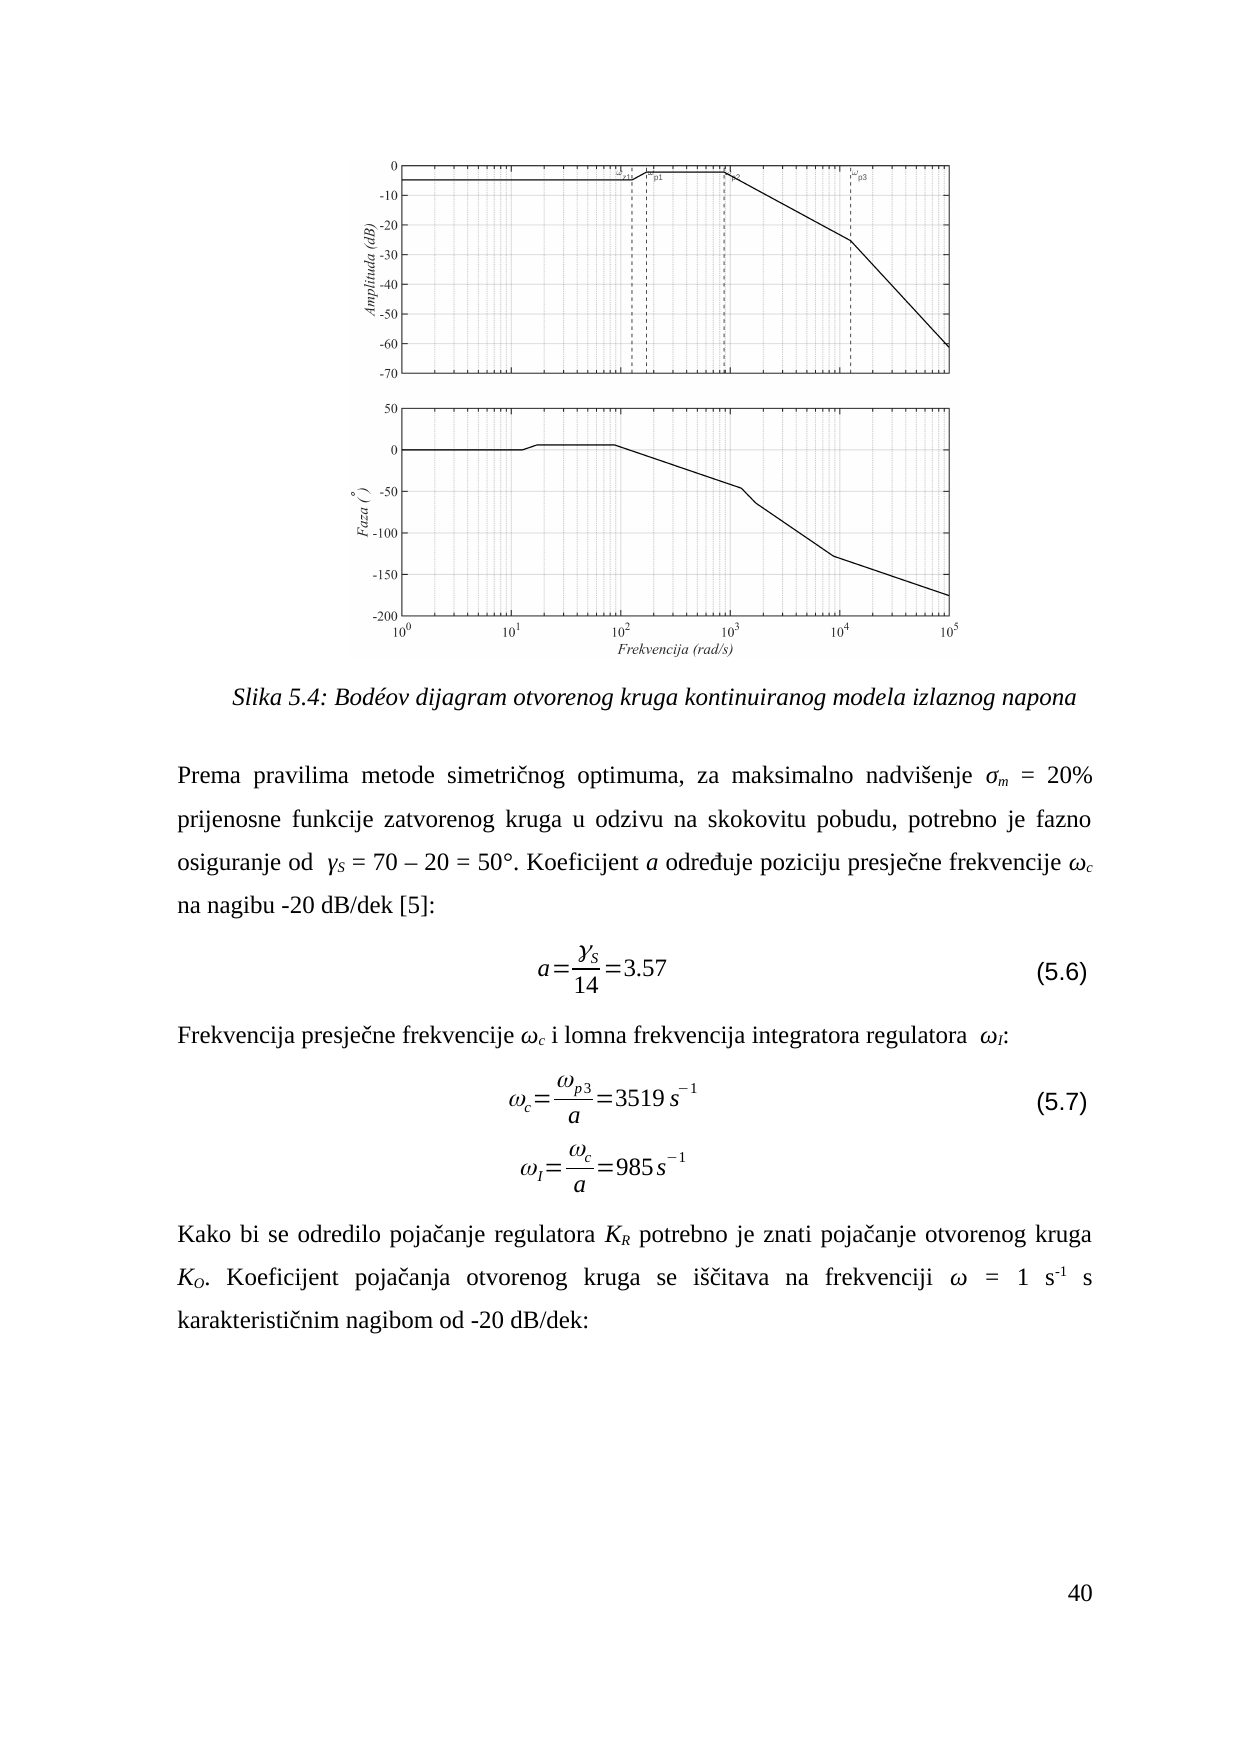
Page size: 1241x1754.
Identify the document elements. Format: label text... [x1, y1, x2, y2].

picture [350, 160, 959, 658]
text Kako bi se odredilo pojačanje regulatora KR potrebno je znati pojačanje otvorenog kruga KO. Koeficijent pojačanja otvorenog kruga se iščitava na frekvenciji ω = 1 s-1 s karakterističnim nagibom od -20 dB/dek: [177, 1219, 1093, 1334]
text Frekvencija presječne frekvencije ωc i lomna frekvencija integratora regulatora ωI: [177, 1020, 1093, 1049]
table_header [177, 1069, 1028, 1138]
table_cell [177, 1138, 1028, 1207]
text Prema pravilima metode simetričnog optimuma, za maksimalno nadvišenje σm = 20% prijenosne funkcije zatvorenog kruga u odzivu na skokovitu pobudu, potrebno je fazno osiguranje od γS = 70 – 20 = 50°. Koeficijent a određuje poziciju presječne frekvencije ωc na nagibu -20 dB/dek [5]: [177, 761, 1093, 919]
text Slika 5.4: Bodéov dijagram otvorenog kruga kontinuiranog modela izlaznog napona [177, 682, 1132, 711]
table_header [177, 939, 1028, 1008]
table_cell [1028, 1138, 1093, 1207]
table_header (5.7) [1028, 1069, 1093, 1138]
table_header (5.6) [1028, 939, 1093, 1008]
